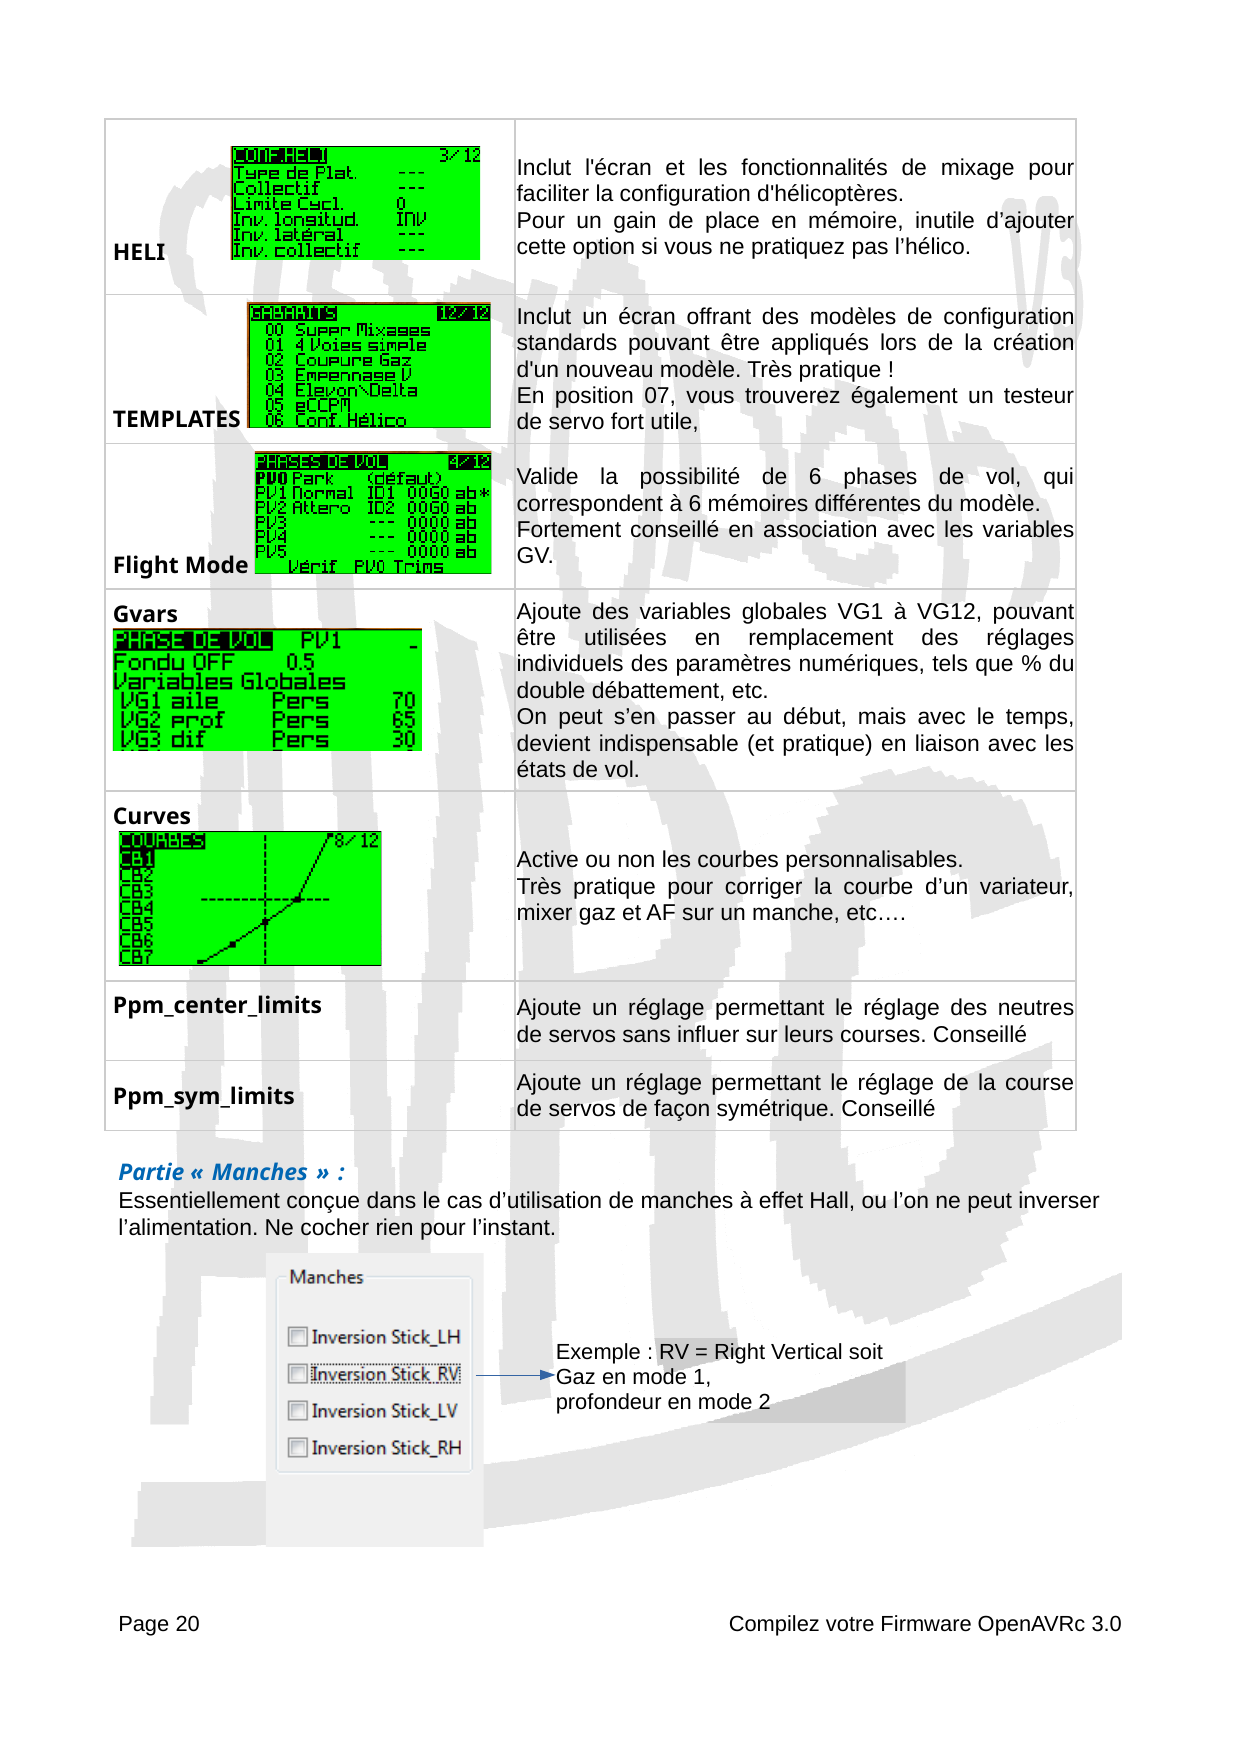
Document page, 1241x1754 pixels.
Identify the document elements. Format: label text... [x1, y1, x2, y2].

table_cell TEMPLATES [106, 295, 514, 442]
text profondeur en mode 2 [556, 1389, 906, 1414]
table_cell Active ou non les courbes personnalisables. Très pratique pour corriger la courbe d’un variateur, mixer gaz et AF sur un manche, etc…. [516, 792, 1075, 980]
table_cell Inclut un écran offrant des modèles de configuration standards pouvant être appliqués lors de la création d'un nouveau modèle. Très pratique ! En position 07, vous trouverez également un testeur de servo fort utile, [516, 295, 1075, 442]
table_cell Ajoute un réglage permettant le réglage des neutres de servos sans influer sur leurs courses. Conseillé [516, 982, 1075, 1059]
table_cell Gvars [106, 590, 514, 790]
table_cell Valide la possibilité de 6 phases de vol, qui correspondent à 6 mémoires différentes du modèle. Fortement conseillé en association avec les variables GV. [516, 444, 1075, 588]
table_cell Ppm_center_limits [106, 982, 514, 1059]
table_cell Flight Mode [106, 444, 514, 588]
text Partie « Manches » : [118, 1156, 1122, 1187]
table_cell Curves [106, 792, 514, 980]
table_cell Ppm_sym_limits [106, 1061, 514, 1129]
text Exemple : RV = Right Vertical soit [556, 1339, 906, 1364]
table_header HELI [106, 120, 514, 293]
table_cell Ajoute des variables globales VG1 à VG12, pouvant être utilisées en remplacement des réglages individuels des paramètres numériques, tels que % du double débattement, etc. On peut s’en passer au début, mais avec le temps, devient indispensable (et pratique) en liaison avec les états de vol. [516, 590, 1075, 790]
table_cell Ajoute un réglage permettant le réglage de la course de servos de façon symétrique. Conseillé [516, 1061, 1075, 1129]
text Essentiellement conçue dans le cas d’utilisation de manches à effet Hall, ou l’on ne peut inverser l’alimentation. Ne cocher rien pour l’instant. [118, 1187, 1122, 1240]
table_header Inclut l'écran et les fonctionnalités de mixage pour faciliter la configuration d'hélicoptères. Pour un gain de place en mémoire, inutile d’ajouter cette option si vous ne pratiquez pas l’hélico. [516, 120, 1075, 293]
picture [265, 1253, 484, 1547]
text Gaz en mode 1, [556, 1364, 906, 1389]
